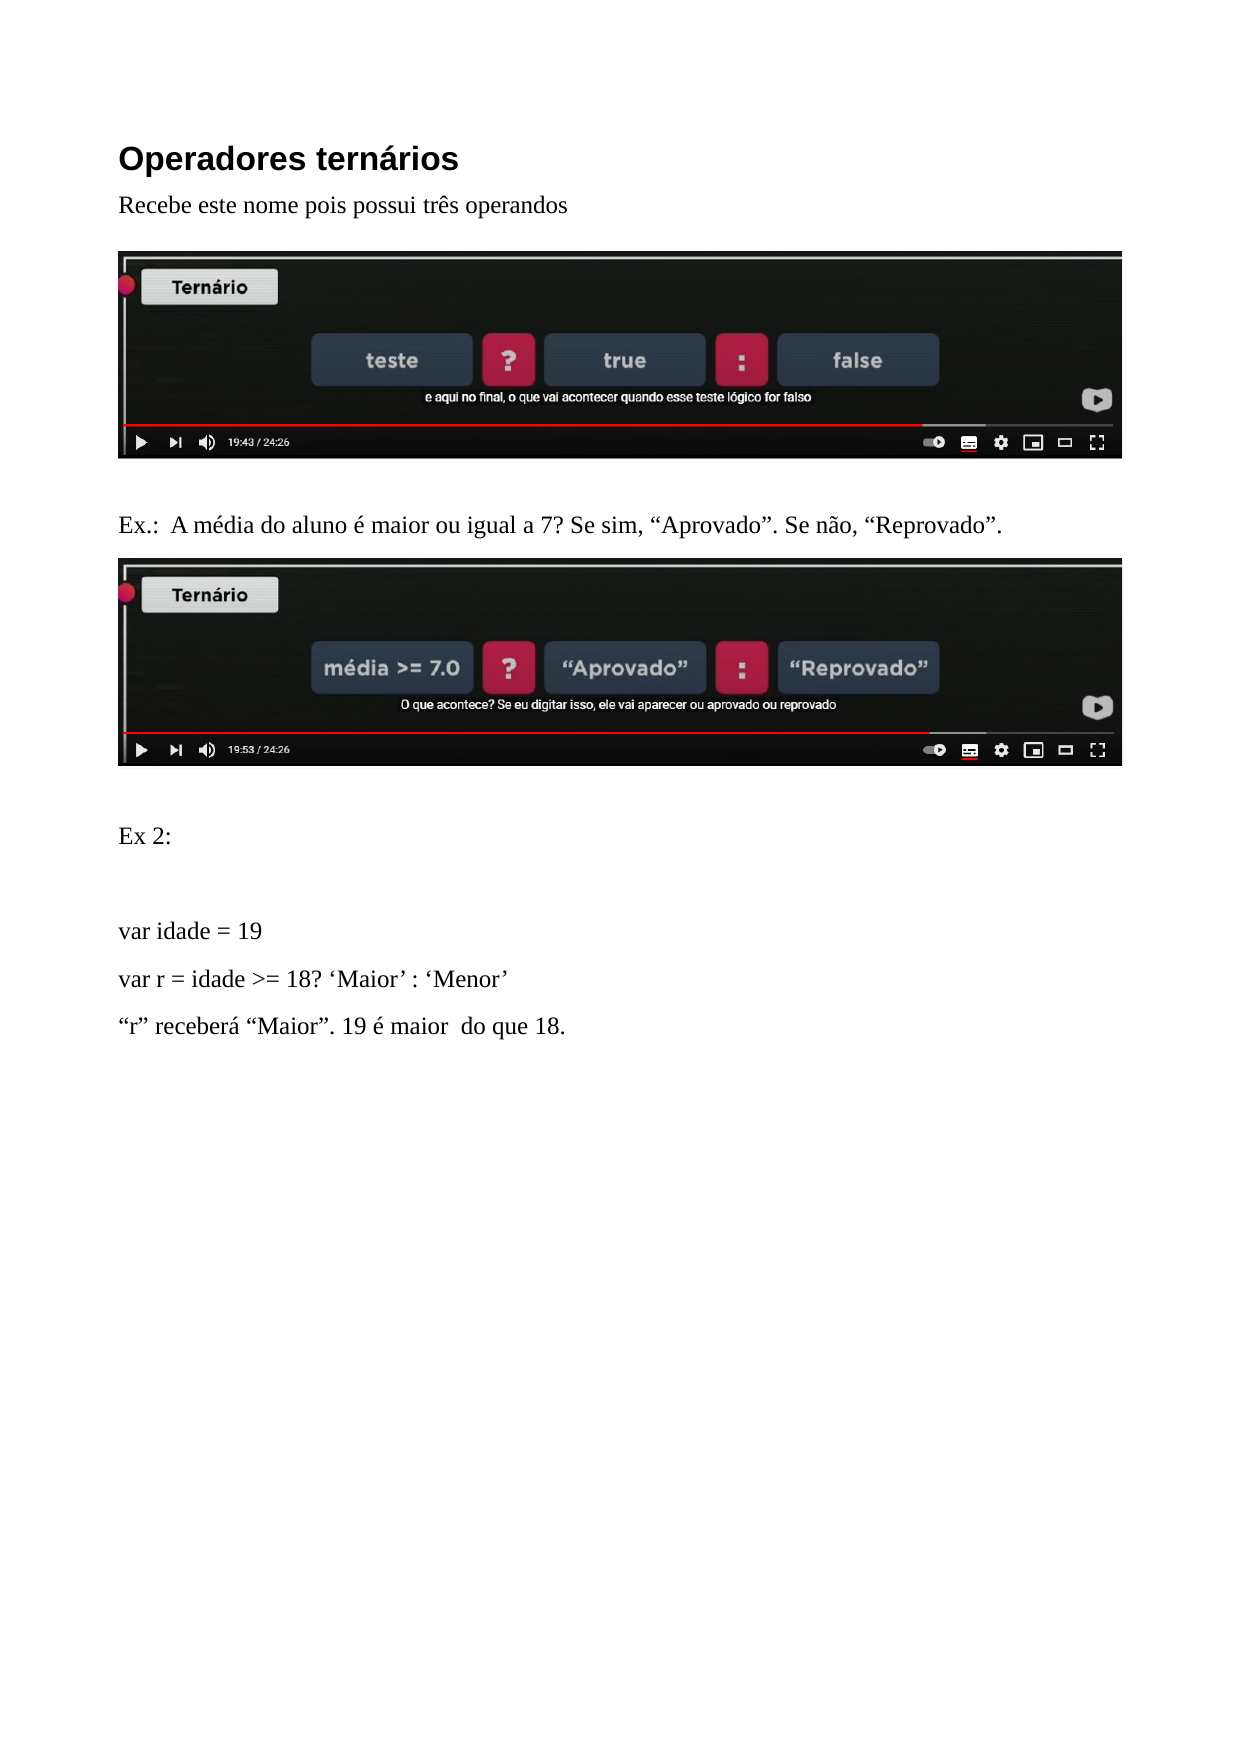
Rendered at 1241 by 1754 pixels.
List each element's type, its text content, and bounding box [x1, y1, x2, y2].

text var r = idade >= 18? ‘Maior’ : ‘Menor’ [118, 964, 1122, 992]
picture [118, 558, 1123, 769]
text Recebe este nome pois possui três operandos [118, 190, 1122, 219]
picture [118, 251, 1123, 459]
text Ex 2: [118, 821, 1122, 849]
text “r” receberá “Maior”. 19 é maior do que 18. [118, 1011, 1122, 1040]
text var idade = 19 [118, 916, 1122, 945]
text Ex.: A média do aluno é maior ou igual a 7? Se sim, “Aprovado”. Se não, “Reprovado”. [118, 510, 1122, 539]
subtitle Operadores ternários [118, 139, 1122, 178]
